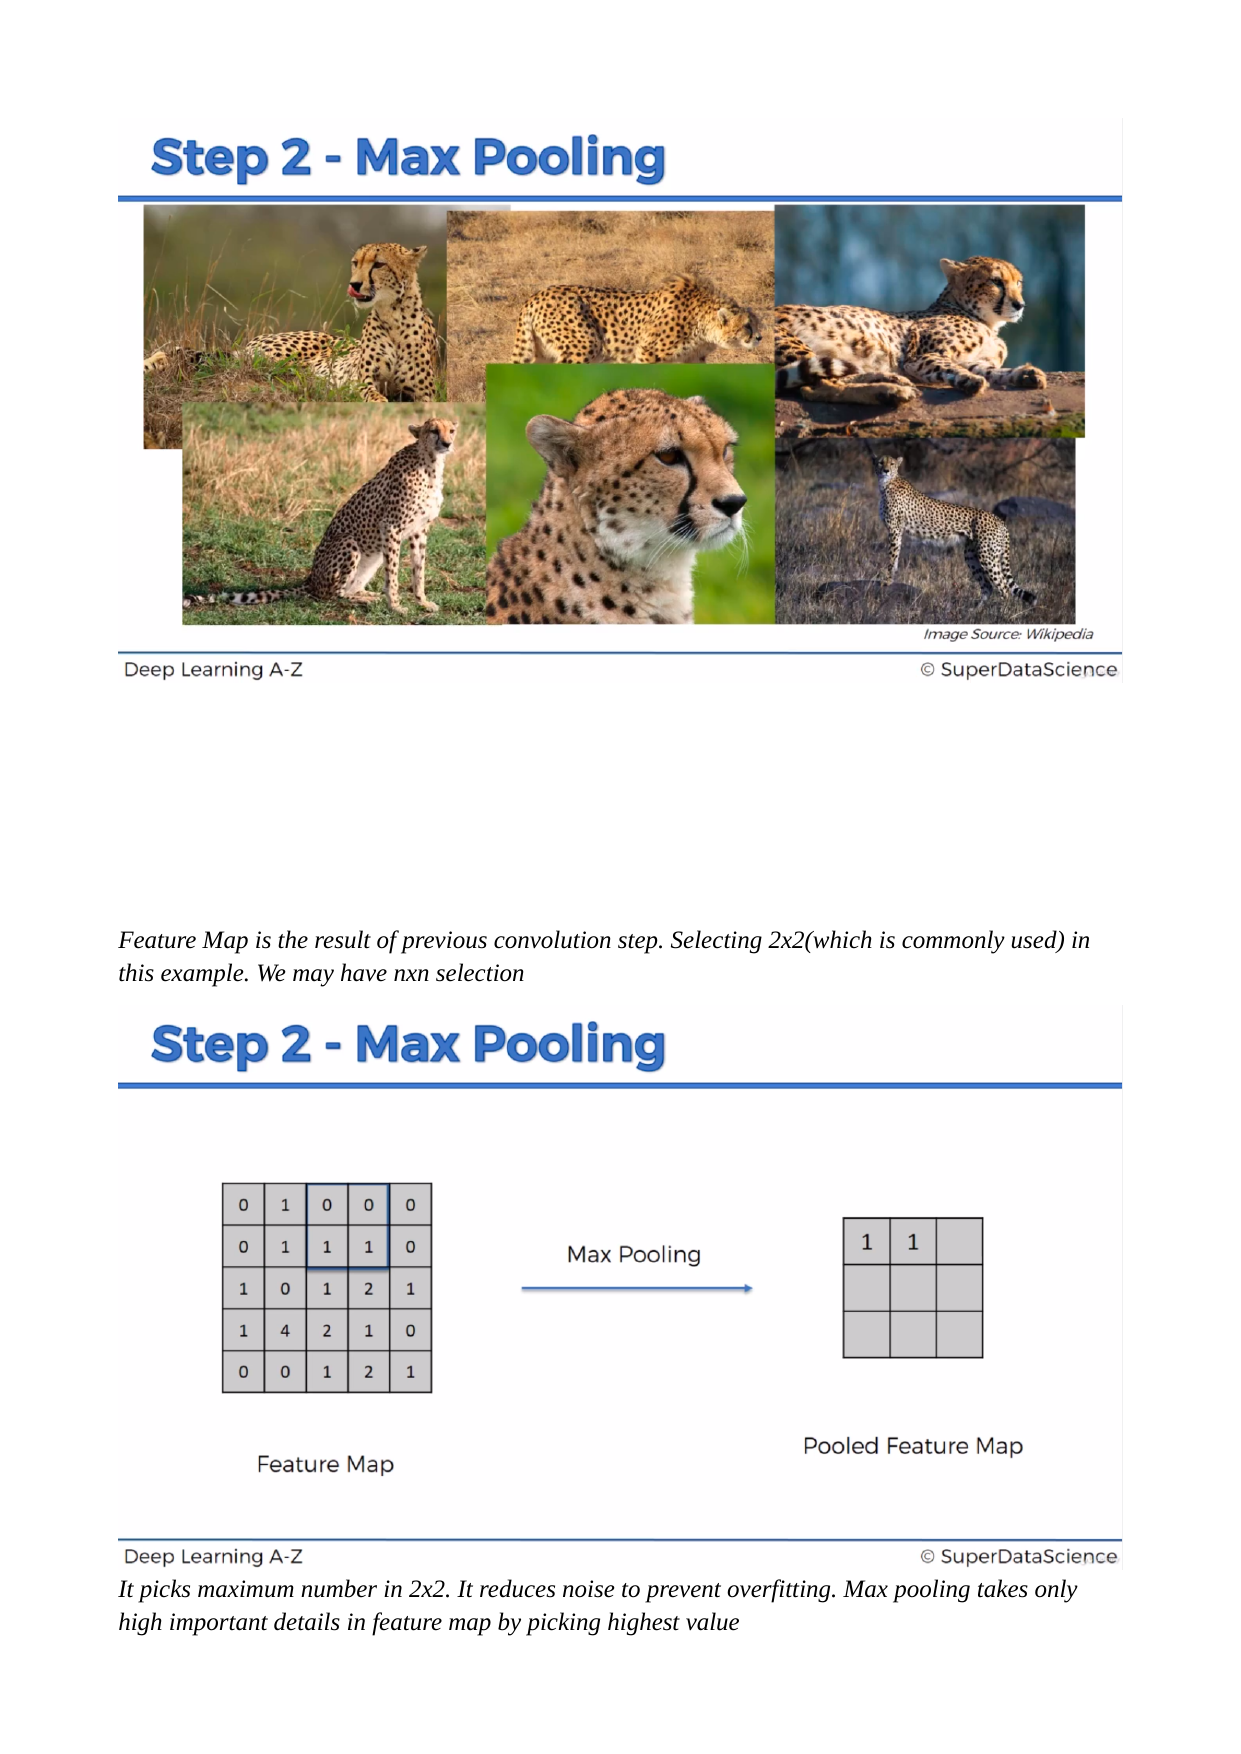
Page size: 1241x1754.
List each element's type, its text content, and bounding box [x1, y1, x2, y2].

text Feature Map is the result of previous convolution step. Selecting 2x2(which is commonly used) in this example. We may have nxn selection [118, 925, 1122, 987]
picture [118, 1005, 1123, 1570]
text It picks maximum number in 2x2. It reduces noise to prevent overfitting. Max pooling takes only high important details in feature map by picking highest value [118, 1570, 1122, 1636]
picture [118, 118, 1123, 683]
